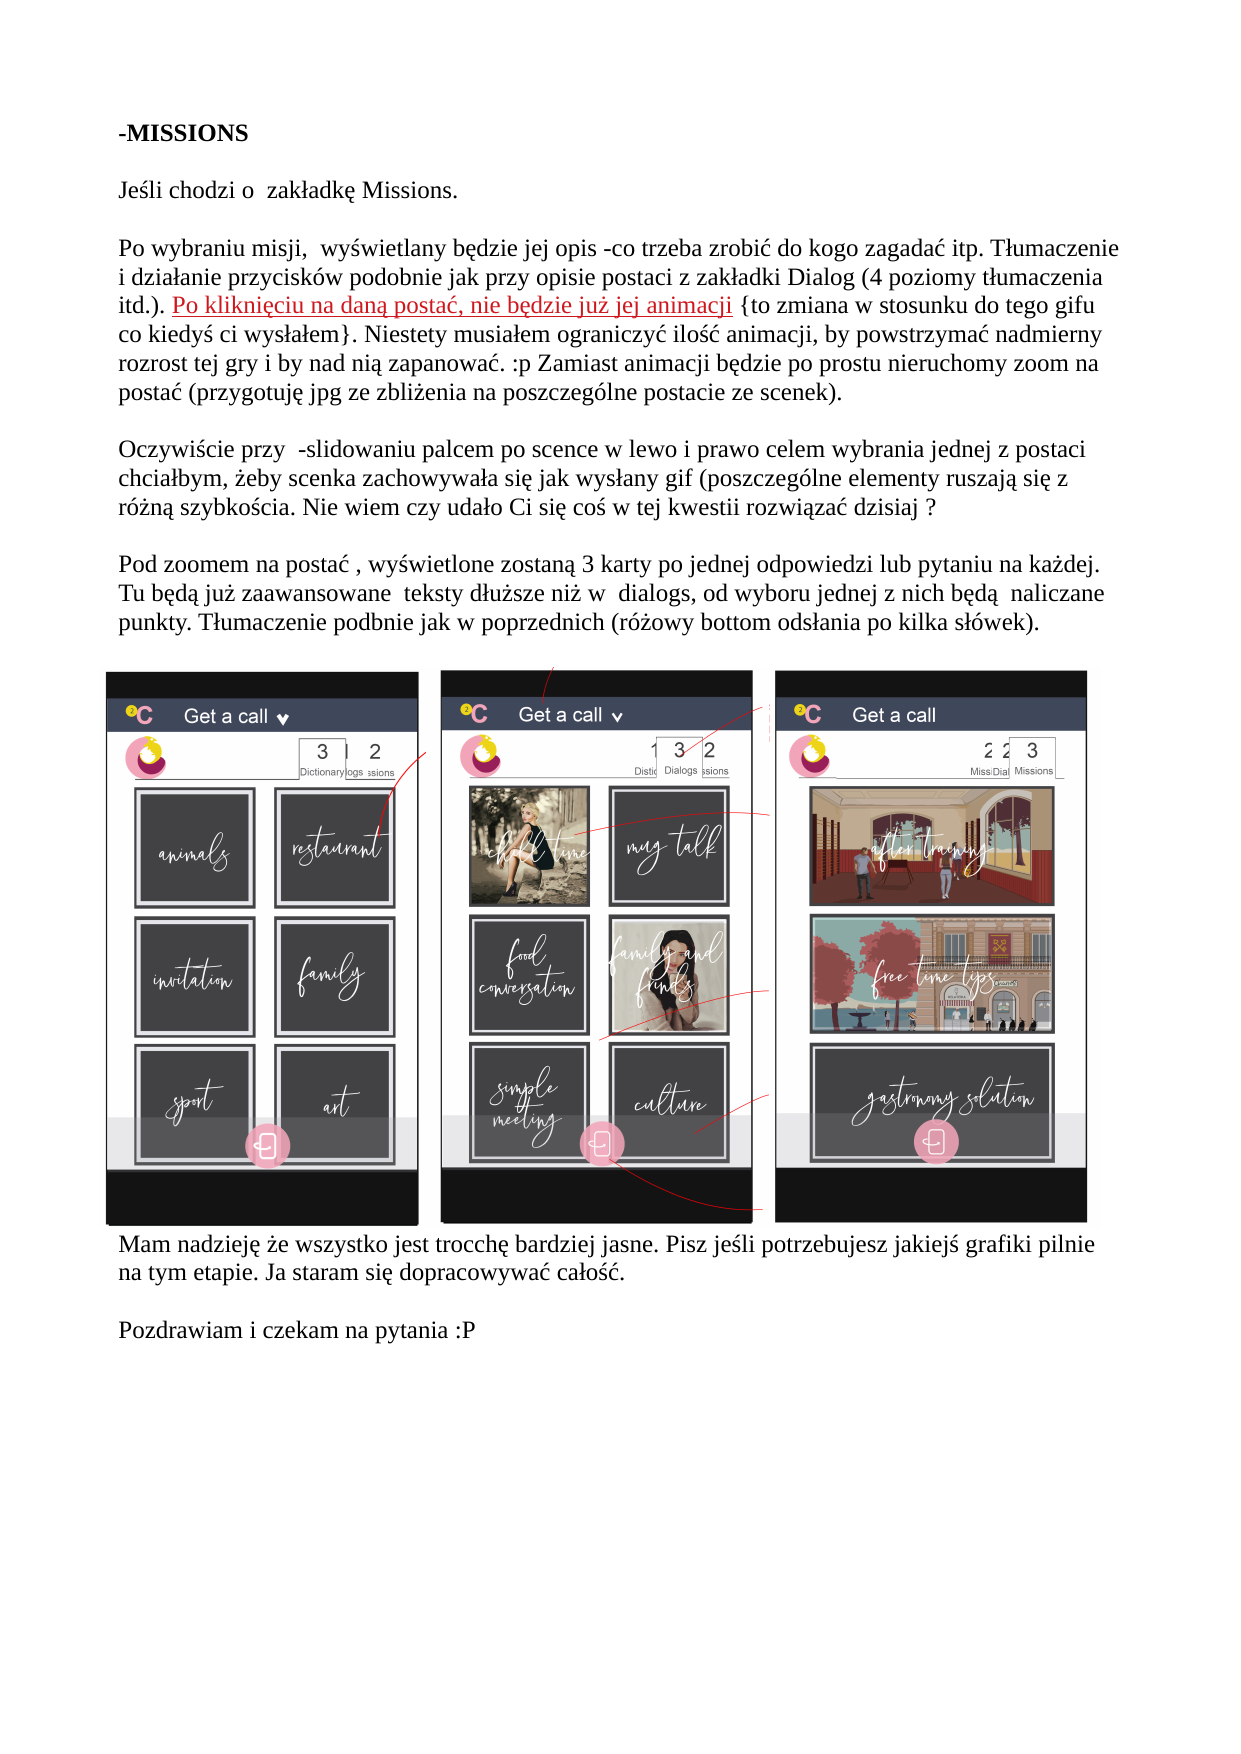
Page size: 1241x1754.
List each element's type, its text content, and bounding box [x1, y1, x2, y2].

text Pozdrawiam i czekam na pytania :P [118, 1315, 1122, 1344]
text Jeśli chodzi o zakładkę Missions. [118, 176, 1122, 204]
text -MISSIONS [118, 118, 1122, 147]
text Mam nadzieję że wszystko jest trocchę bardziej jasne. Pisz jeśli potrzebujesz jakiejś grafiki pilnie na tym etapie. Ja staram się dopracowywać całość. [118, 664, 1122, 1286]
text Po wybraniu misji, wyświetlany będzie jej opis -co trzeba zrobić do kogo zagadać itp. Tłumaczenie i działanie przycisków podobnie jak przy opisie postaci z zakładki Dialog (4 poziomy tłumaczenia itd.). Po kliknięciu na daną postać, nie będzie już jej animacji {to zmiana w stosunku do tego gifu co kiedyś ci wysłałem}. Niestety musiałem ograniczyć ilość animacji, by powstrzymać nadmierny rozrost tej gry i by nad nią zapanować. :p Zamiast animacji będzie po prostu nieruchomy zoom na postać (przygotuję jpg ze zbliżenia na poszczególne postacie ze scenek). [118, 233, 1122, 406]
text Tu będą już zaawansowane teksty dłuższe niż w dialogs, od wyboru jednej z nich będą naliczane punkty. Tłumaczenie podbnie jak w poprzednich (różowy bottom odsłania po kilka słówek). [118, 578, 1122, 636]
text Pod zoomem na postać , wyświetlone zostaną 3 karty po jednej odpowiedzi lub pytaniu na każdej. [118, 549, 1122, 578]
picture [97, 667, 1102, 1229]
text Oczywiście przy -slidowaniu palcem po scence w lewo i prawo celem wybrania jednej z postaci chciałbym, żeby scenka zachowywała się jak wysłany gif (poszczególne elementy ruszają się z różną szybkościa. Nie wiem czy udało Ci się coś w tej kwestii rozwiązać dzisiaj ? [118, 434, 1122, 521]
